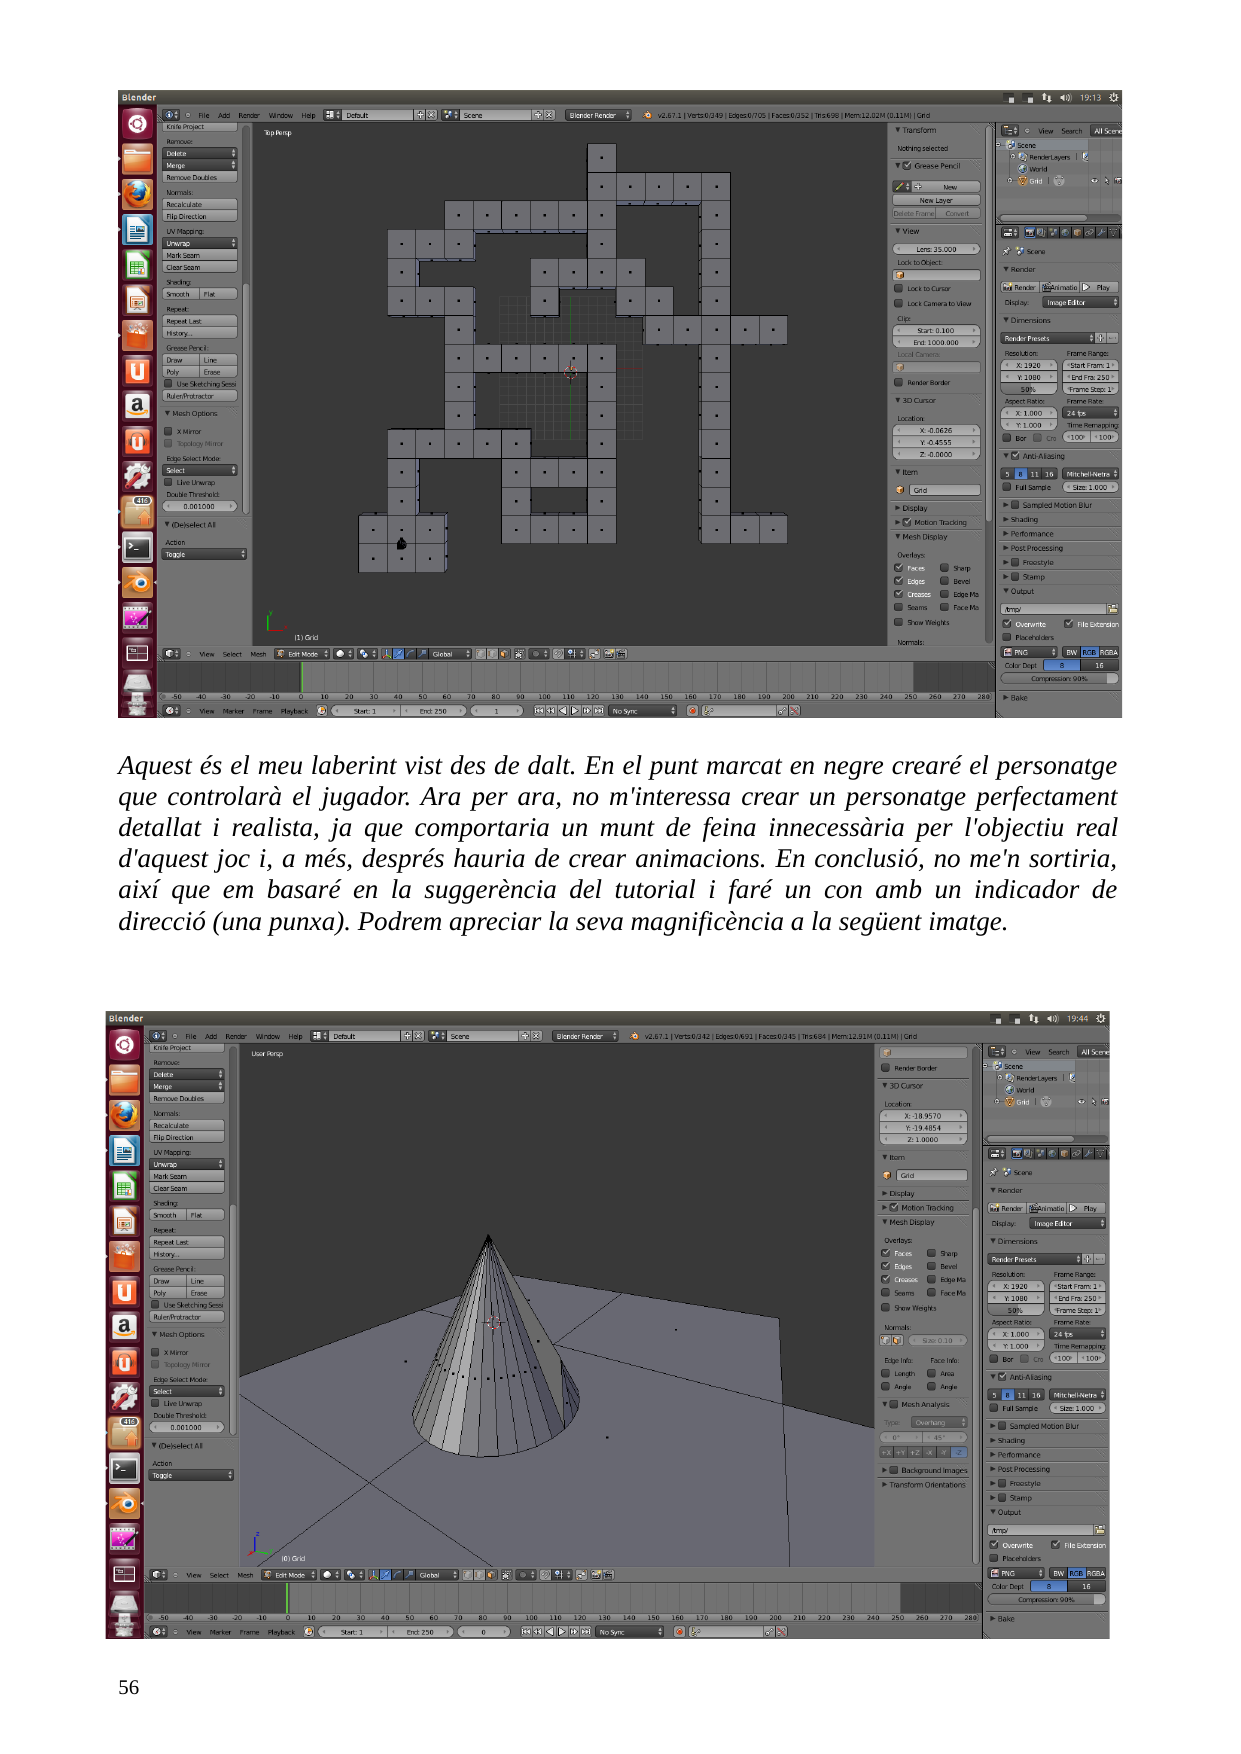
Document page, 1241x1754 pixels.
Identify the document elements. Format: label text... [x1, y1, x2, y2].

picture [105, 1011, 1110, 1639]
picture [118, 90, 1123, 718]
text Aquest és el meu laberint vist des de dalt. En el punt marcat en negre crearé el personatge que controlarà el jugador. Ara per ara, no m'interessa crear un personatge perfectament detallat i realista, ja que comportaria un munt de feina innecessària per l'objectiu real d'aquest joc i, a més, després hauria de crear animacions. En conclusió, no me'n sortiria, així que em basaré en la suggerència del tutorial i faré un con amb un indicador de direcció (una punxa). Podrem apreciar la seva magnificència a la següent imatge. [118, 749, 1122, 936]
